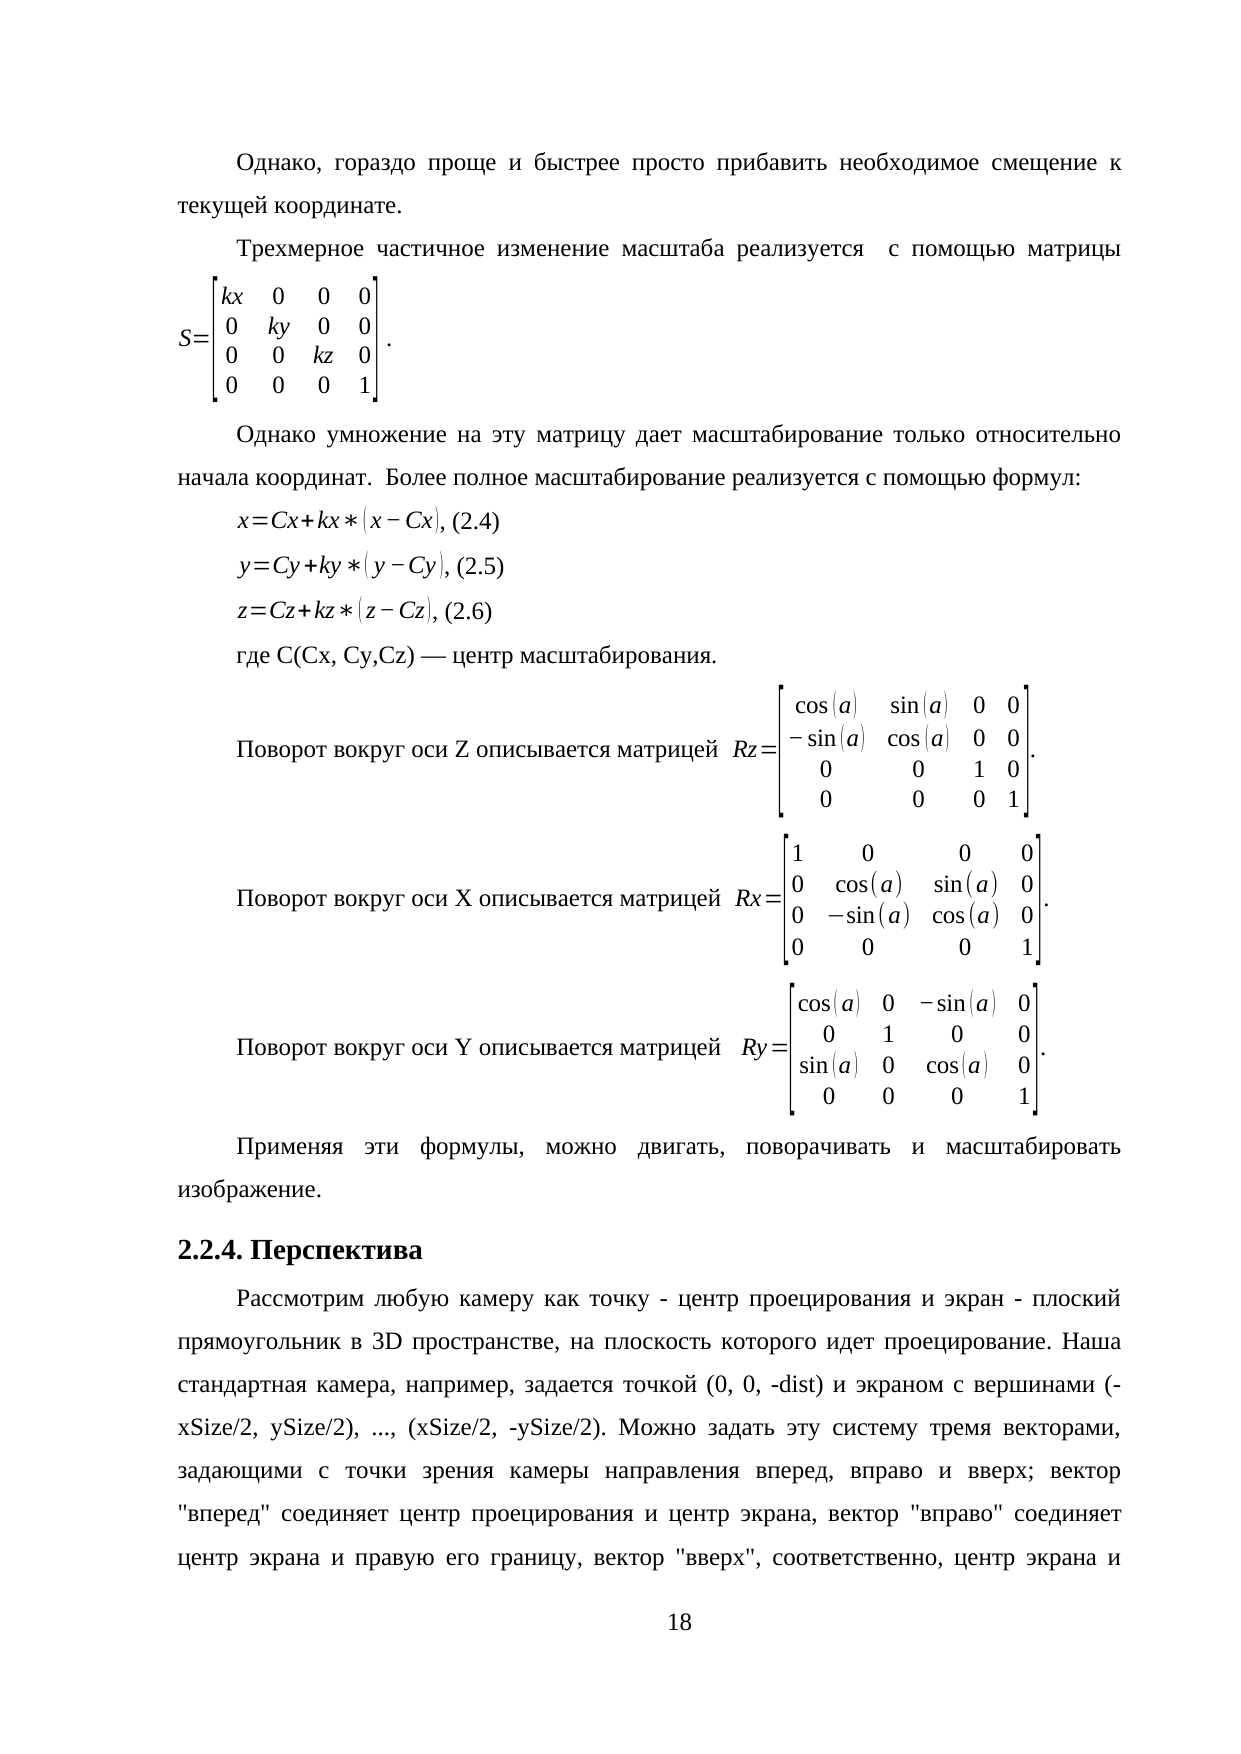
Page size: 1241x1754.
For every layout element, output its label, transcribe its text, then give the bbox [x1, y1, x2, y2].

text Однако, гораздо проще и быстрее просто прибавить необходимое смещение к текущей координате. [177, 147, 1122, 219]
text Рассмотрим любую камеру как точку - центр проецирования и экран - плоский прямоугольник в 3D пространстве, на плоскость которого идет проецирование. Наша стандартная камера, например, задается точкой (0, 0, -dist) и экраном с вершинами (-xSize/2, ySize/2), ..., (xSize/2, -ySize/2). Можно задать эту систему тремя векторами, задающими с точки зрения камеры направления вперед, вправо и вверх; вектор "вперед" соединяет центр проецирования и центр экрана, вектор "вправо" соединяет центр экрана и правую его границу, вектор "вверх", соответственно, центр экрана и [177, 1283, 1122, 1570]
text Поворот вокруг оси Х описывается матрицей . [177, 833, 1122, 967]
text , (2.6) [177, 595, 1122, 626]
text где C(Cx, Cy,Cz) — центр масштабирования. [177, 640, 1122, 669]
text Применяя эти формулы, можно двигать, поворачивать и масштабировать изображение. [177, 1131, 1122, 1203]
text Однако умножение на эту матрицу дает масштабирование только относительно начала координат. Более полное масштабирование реализуется с помощью формул: [177, 419, 1122, 491]
text Поворот вокруг оси Y описывается матрицей . [177, 981, 1122, 1117]
text , (2.5) [177, 550, 1122, 581]
text Трехмерное частичное изменение масштаба реализуется с помощью матрицы . [177, 233, 1122, 405]
text Поворот вокруг оси Z описывается матрицей . [177, 683, 1122, 819]
text , (2.4) [177, 505, 1122, 536]
subtitle 2.2.4. Перспектива [177, 1232, 1122, 1265]
